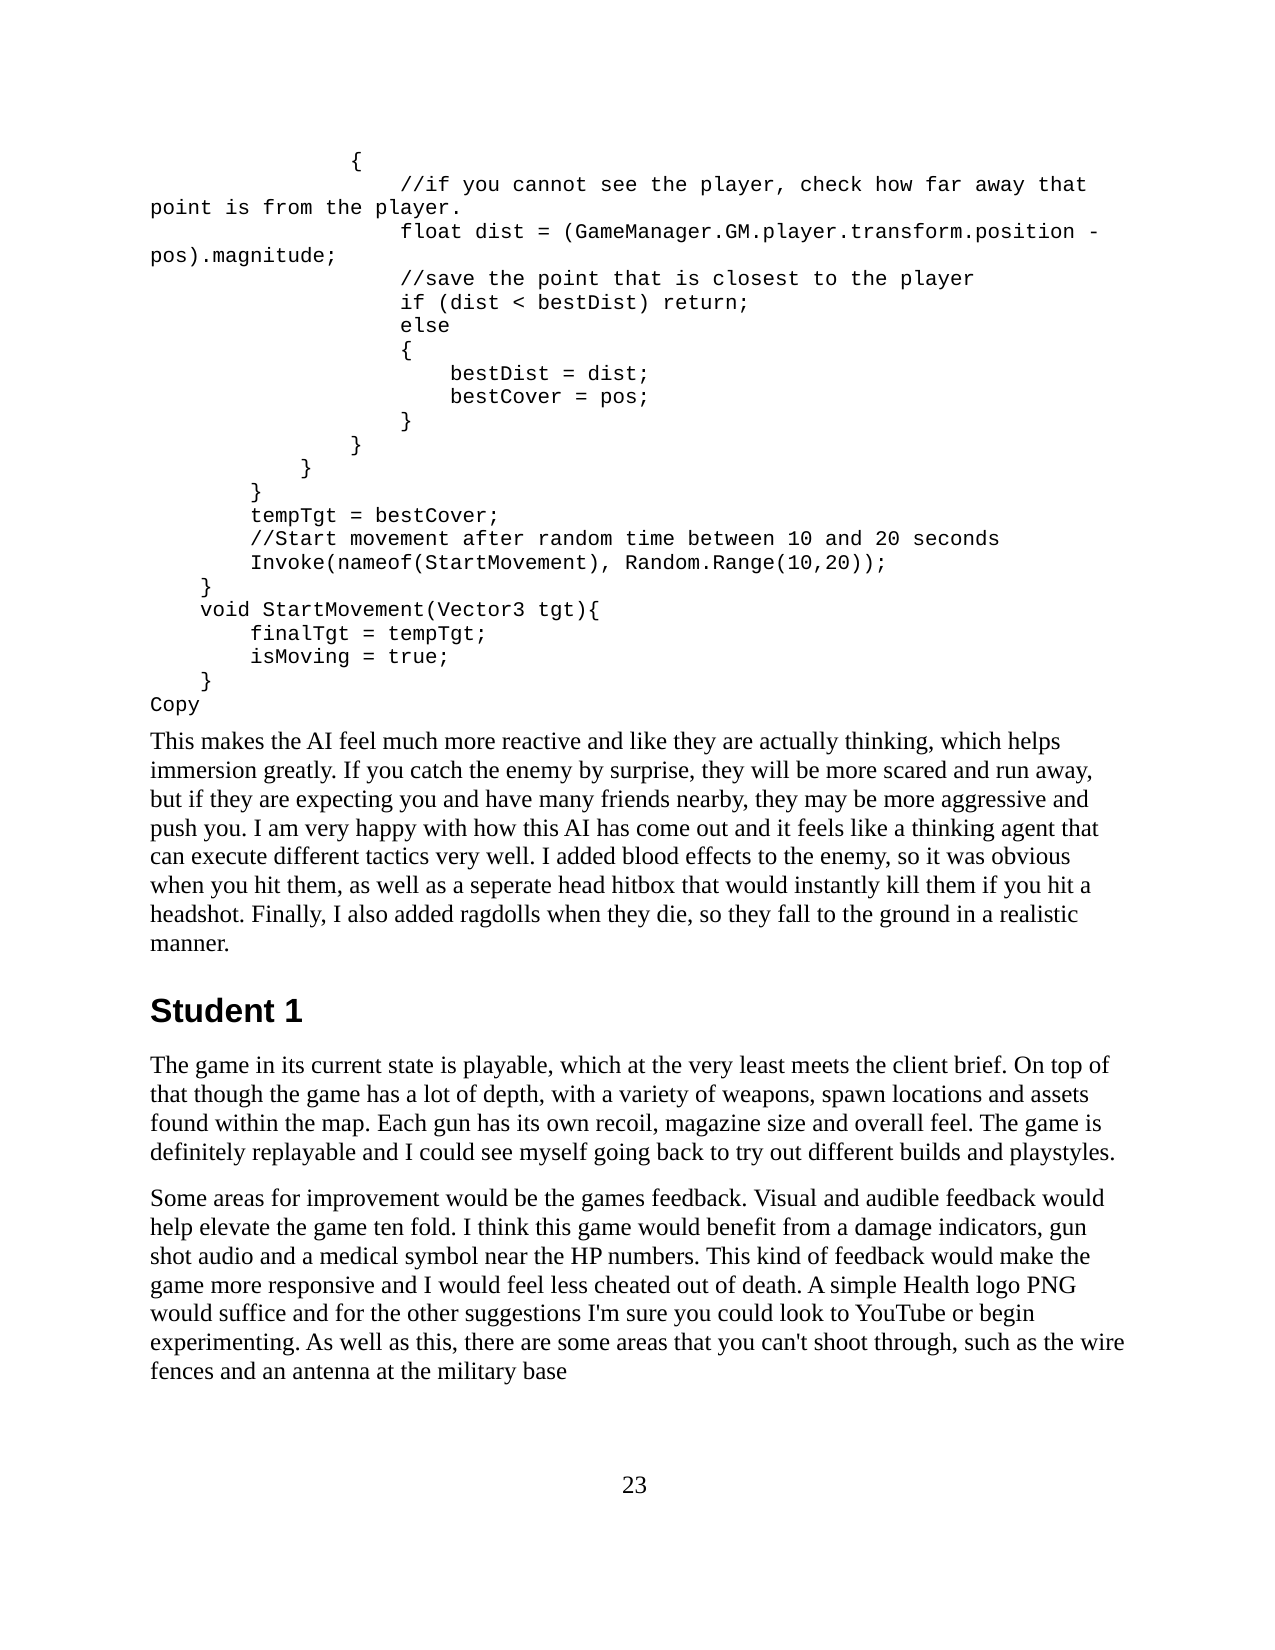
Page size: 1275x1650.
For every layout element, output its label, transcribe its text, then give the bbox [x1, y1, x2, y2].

text Copy [150, 694, 1125, 717]
text float dist = (GameManager.GM.player.transform.position - pos).magnitude; [150, 221, 1125, 268]
text The game in its current state is playable, which at the very least meets the client brief. On top of that though the game has a lot of depth, with a variety of weapons, spawn locations and assets found within the map. Each gun has its own recoil, magazine size and overall feel. The game is definitely replayable and I could see myself going back to try out different builds and playstyles. [150, 1051, 1125, 1166]
subtitle Student 1 [150, 990, 1125, 1029]
text } [150, 576, 1125, 599]
text isMoving = true; [150, 647, 1125, 670]
text //save the point that is closest to the player [150, 268, 1125, 292]
text { [150, 150, 1125, 174]
text } [150, 670, 1125, 694]
text void StartMovement(Vector3 tgt){ [150, 599, 1125, 623]
text { [150, 339, 1125, 363]
text } [150, 410, 1125, 434]
text This makes the AI feel much more reactive and like they are actually thinking, which helps immersion greatly. If you catch the enemy by surprise, they will be more scared and run away, but if they are expecting you and have many friends nearby, they may be more aggressive and push you. I am very happy with how this AI has come out and it feels like a thinking agent that can execute different tactics very well. I added blood effects to the enemy, so it was obvious when you hit them, as well as a seperate head hitbox that would instantly kill them if you hit a headshot. Finally, I also added ragdolls when they die, so they fall to the ground in a realistic manner. [150, 726, 1125, 956]
text } [150, 481, 1125, 505]
text Invoke(nameof(StartMovement), Random.Range(10,20)); [150, 552, 1125, 576]
text Some areas for improvement would be the games feedback. Visual and audible feedback would help elevate the game ten fold. I think this game would benefit from a damage indicators, gun shot audio and a medical symbol near the HP numbers. This kind of feedback would make the game more responsive and I would feel less cheated out of death. A simple Health logo PNG would suffice and for the other suggestions I'm sure you could look to YouTube or begin experimenting. As well as this, there are some areas that you can't shoot through, such as the wire fences and an antenna at the military base [150, 1183, 1125, 1385]
text bestCover = pos; [150, 386, 1125, 410]
text bestDist = dist; [150, 363, 1125, 386]
text tempTgt = bestCover; [150, 505, 1125, 528]
text } [150, 434, 1125, 457]
text if (dist < bestDist) return; [150, 292, 1125, 316]
text //if you cannot see the player, check how far away that point is from the player. [150, 174, 1125, 221]
text //Start movement after random time between 10 and 20 seconds [150, 528, 1125, 552]
text finalTgt = tempTgt; [150, 623, 1125, 647]
text } [150, 457, 1125, 481]
text else [150, 316, 1125, 339]
